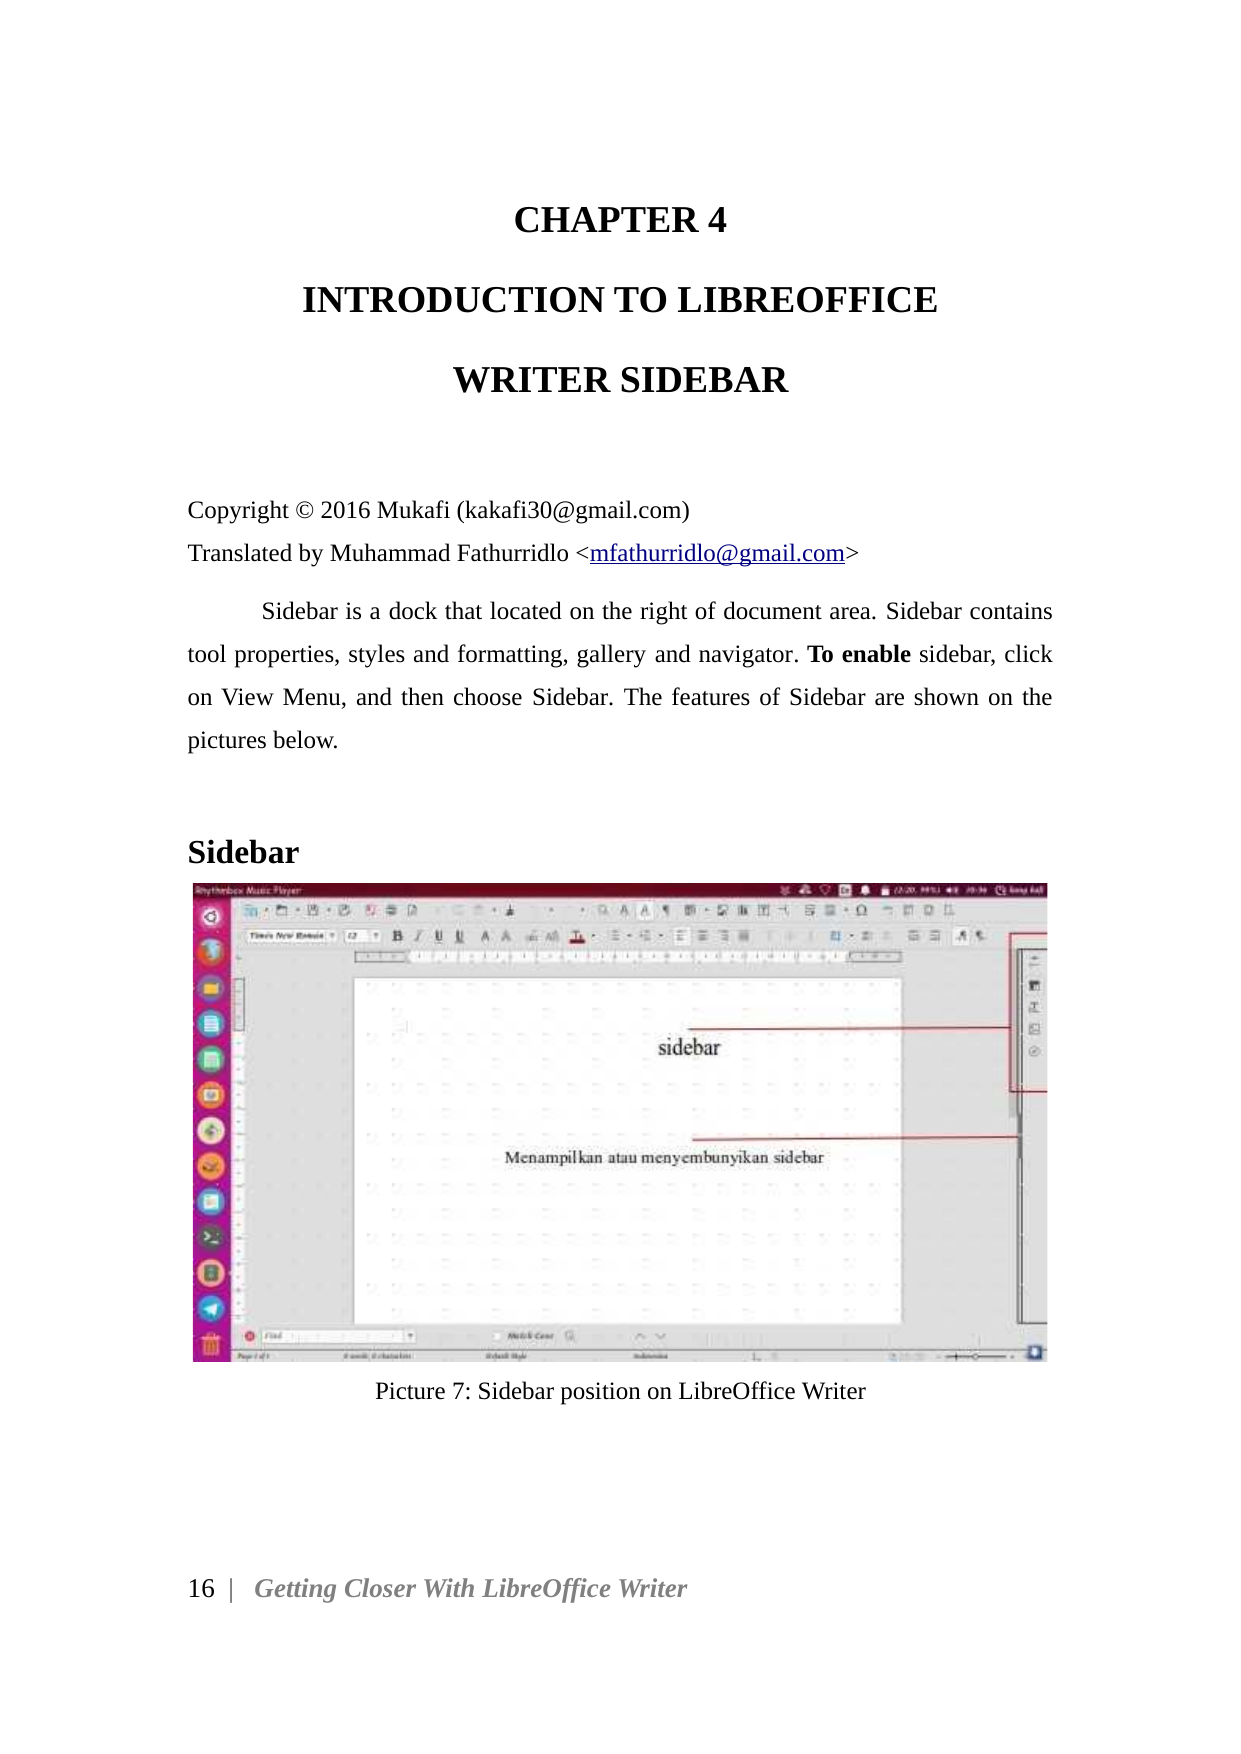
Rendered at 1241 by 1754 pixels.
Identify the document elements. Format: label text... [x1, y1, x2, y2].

text Picture 7: Sidebar position on LibreOffice Writer [187, 883, 1053, 1404]
subtitle CHAPTER 4 INTRODUCTION TO LIBREOFFICE WRITER SIDEBAR [187, 175, 1053, 185]
text WRITER SIDEBAR [187, 357, 1053, 401]
text CHAPTER 4 [187, 197, 1053, 241]
text INTRODUCTION TO LIBREOFFICE [187, 277, 1053, 321]
text Translated by Muhammad Fathurridlo <mfathurridlo@gmail.com> [187, 538, 1053, 567]
subtitle Sidebar [187, 832, 1053, 871]
text Sidebar is a dock that located on the right of document area. Sidebar contains tool properties, styles and formatting, gallery and navigator. To enable sidebar, click on View Menu, and then choose Sidebar. The features of Sidebar are shown on the pictures below. [187, 596, 1053, 754]
picture [192, 883, 1048, 1362]
text Copyright © 2016 Mukafi (kakafi30@gmail.com) [187, 495, 1053, 524]
